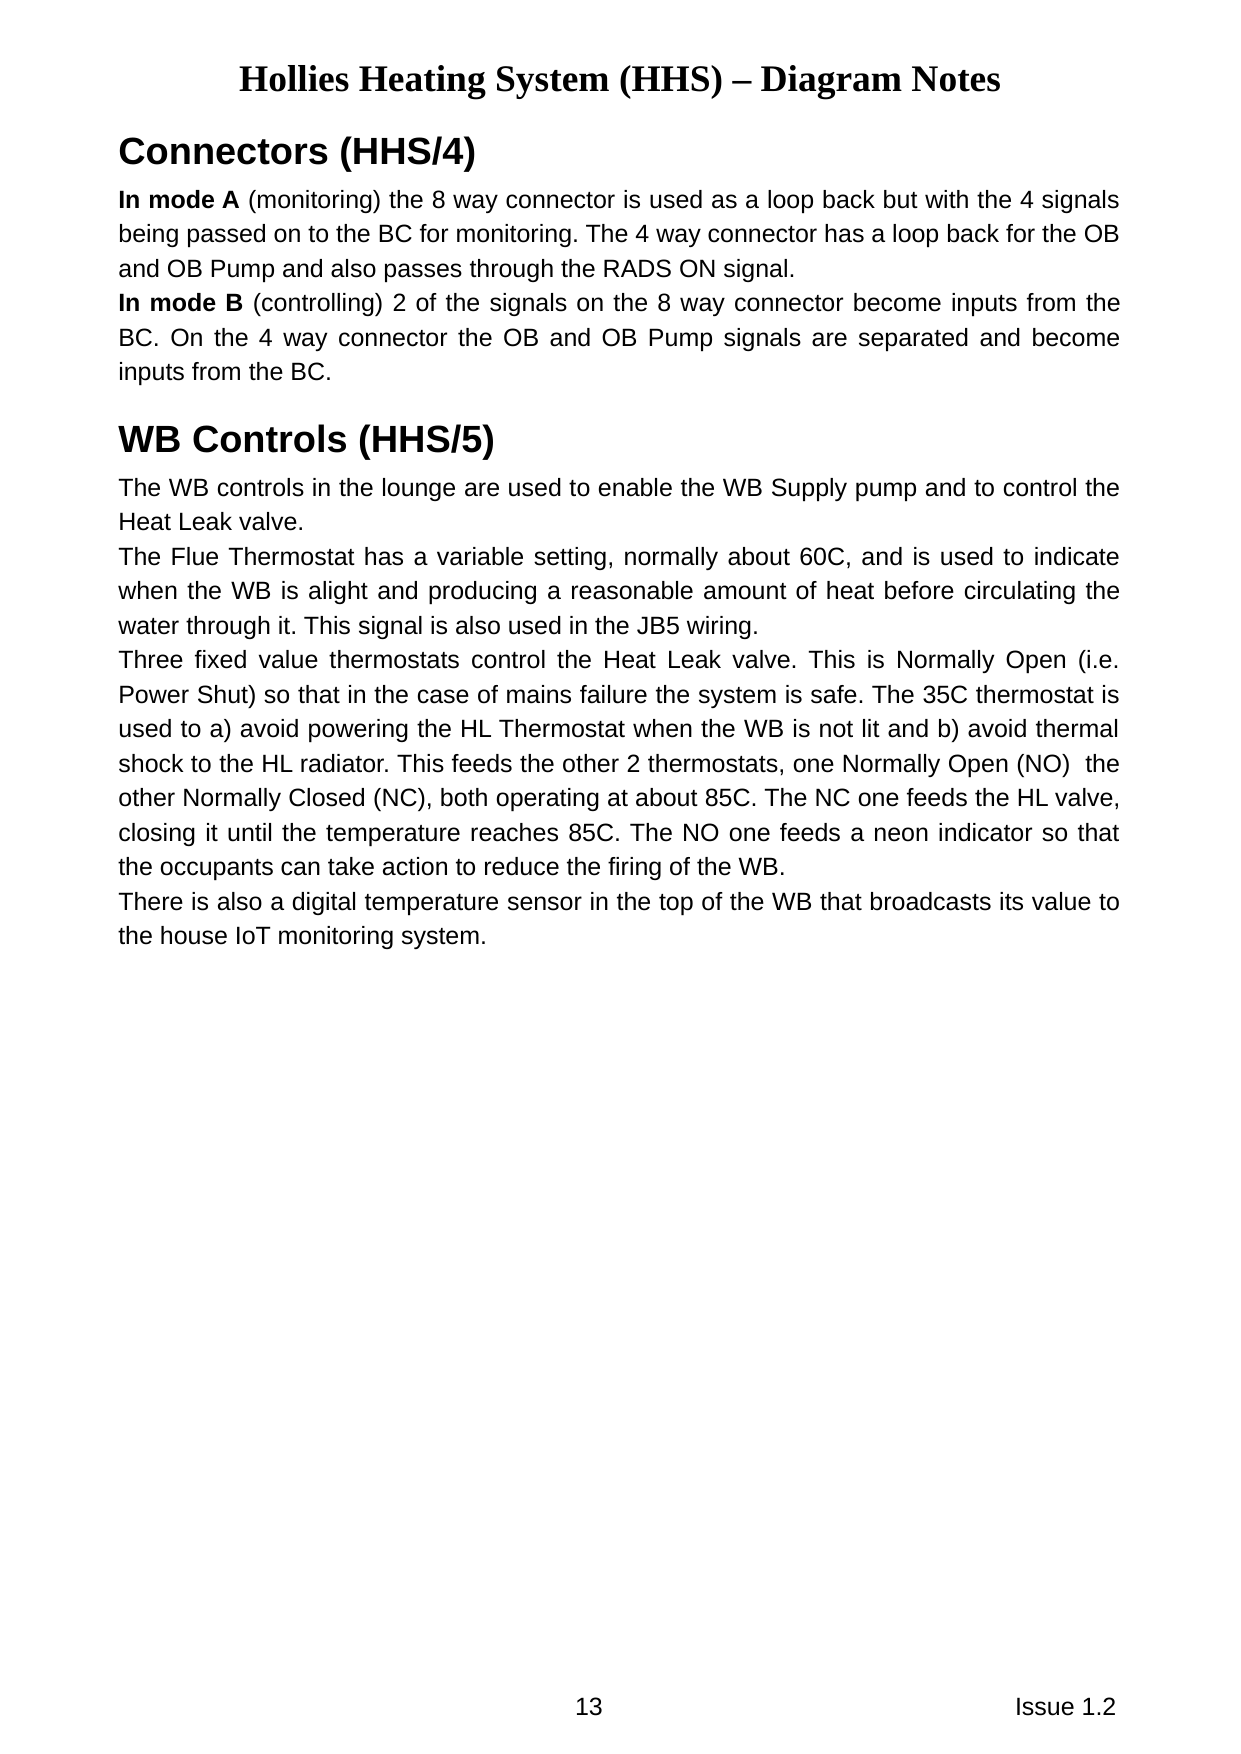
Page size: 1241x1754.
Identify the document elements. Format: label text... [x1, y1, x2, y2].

text The WB controls in the lounge are used to enable the WB Supply pump and to control the Heat Leak valve. [118, 473, 1122, 536]
text The Flue Thermostat has a variable setting, normally about 60C, and is used to indicate when the WB is alight and producing a reasonable amount of heat before circulating the water through it. This signal is also used in the JB5 wiring. [118, 542, 1122, 639]
text In mode B (controlling) 2 of the signals on the 8 way connector become inputs from the BC. On the 4 way connector the OB and OB Pump signals are separated and become inputs from the BC. [118, 288, 1122, 386]
text In mode A (monitoring) the 8 way connector is used as a loop back but with the 4 signals being passed on to the BC for monitoring. The 4 way connector has a loop back for the OB and OB Pump and also passes through the RADS ON signal. [118, 185, 1122, 282]
text There is also a digital temperature sensor in the top of the WB that broadcasts its value to the house IoT monitoring system. [118, 887, 1122, 950]
subtitle Connectors (HHS/4) [118, 129, 1122, 172]
subtitle WB Controls (HHS/5) [118, 417, 1122, 460]
text Three fixed value thermostats control the Heat Leak valve. This is Normally Open (i.e. Power Shut) so that in the case of mains failure the system is safe. The 35C thermostat is used to a) avoid powering the HL Thermostat when the WB is not lit and b) avoid thermal shock to the HL radiator. This feeds the other 2 thermostats, one Normally Open (NO) the other Normally Closed (NC), both operating at about 85C. The NC one feeds the HL valve, closing it until the temperature reaches 85C. The NO one feeds a neon indicator so that the occupants can take action to reduce the firing of the WB. [118, 645, 1122, 881]
